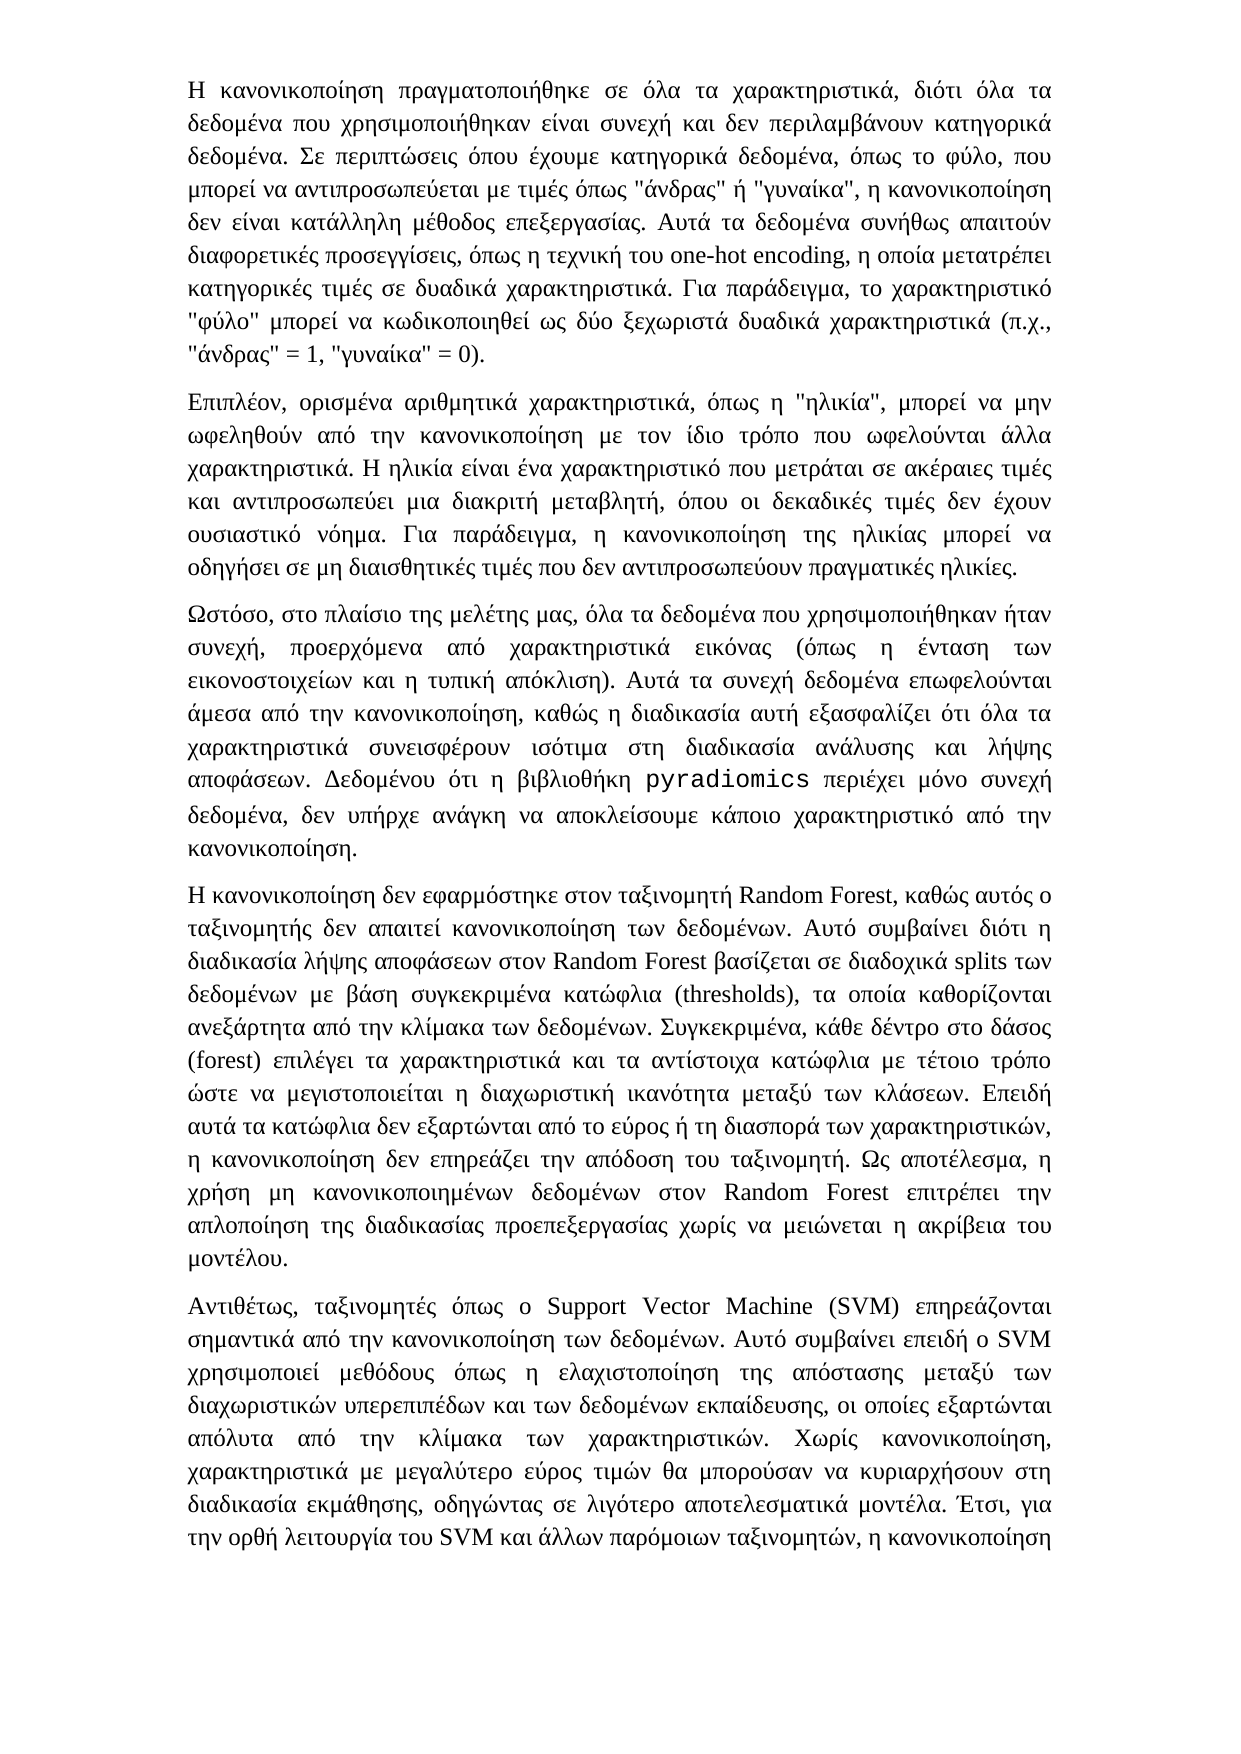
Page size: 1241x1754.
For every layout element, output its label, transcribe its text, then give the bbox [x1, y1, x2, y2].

text Ωστόσο, στο πλαίσιο της μελέτης μας, όλα τα δεδομένα που χρησιμοποιήθηκαν ήταν συνεχή, προερχόμενα από χαρακτηριστικά εικόνας (όπως η ένταση των εικονοστοιχείων και η τυπική απόκλιση). Αυτά τα συνεχή δεδομένα επωφελούνται άμεσα από την κανονικοποίηση, καθώς η διαδικασία αυτή εξασφαλίζει ότι όλα τα χαρακτηριστικά συνεισφέρουν ισότιμα στη διαδικασία ανάλυσης και λήψης αποφάσεων. Δεδομένου ότι η βιβλιοθήκη pyradiomics περιέχει μόνο συνεχή δεδομένα, δεν υπήρχε ανάγκη να αποκλείσουμε κάποιο χαρακτηριστικό από την κανονικοποίηση. [187, 599, 1053, 861]
text Επιπλέον, ορισμένα αριθμητικά χαρακτηριστικά, όπως η "ηλικία", μπορεί να μην ωφεληθούν από την κανονικοποίηση με τον ίδιο τρόπο που ωφελούνται άλλα χαρακτηριστικά. Η ηλικία είναι ένα χαρακτηριστικό που μετράται σε ακέραιες τιμές και αντιπροσωπεύει μια διακριτή μεταβλητή, όπου οι δεκαδικές τιμές δεν έχουν ουσιαστικό νόημα. Για παράδειγμα, η κανονικοποίηση της ηλικίας μπορεί να οδηγήσει σε μη διαισθητικές τιμές που δεν αντιπροσωπεύουν πραγματικές ηλικίες. [187, 387, 1053, 581]
text Αντιθέτως, ταξινομητές όπως ο Support Vector Machine (SVM) επηρεάζονται σημαντικά από την κανονικοποίηση των δεδομένων. Αυτό συμβαίνει επειδή ο SVM χρησιμοποιεί μεθόδους όπως η ελαχιστοποίηση της απόστασης μεταξύ των διαχωριστικών υπερεπιπέδων και των δεδομένων εκπαίδευσης, οι οποίες εξαρτώνται απόλυτα από την κλίμακα των χαρακτηριστικών. Χωρίς κανονικοποίηση, χαρακτηριστικά με μεγαλύτερο εύρος τιμών θα μπορούσαν να κυριαρχήσουν στη διαδικασία εκμάθησης, οδηγώντας σε λιγότερο αποτελεσματικά μοντέλα. Έτσι, για την ορθή λειτουργία του SVM και άλλων παρόμοιων ταξινομητών, η κανονικοποίηση [187, 1291, 1053, 1551]
text Η κανονικοποίηση πραγματοποιήθηκε σε όλα τα χαρακτηριστικά, διότι όλα τα δεδομένα που χρησιμοποιήθηκαν είναι συνεχή και δεν περιλαμβάνουν κατηγορικά δεδομένα. Σε περιπτώσεις όπου έχουμε κατηγορικά δεδομένα, όπως το φύλο, που μπορεί να αντιπροσωπεύεται με τιμές όπως "άνδρας" ή "γυναίκα", η κανονικοποίηση δεν είναι κατάλληλη μέθοδος επεξεργασίας. Αυτά τα δεδομένα συνήθως απαιτούν διαφορετικές προσεγγίσεις, όπως η τεχνική του one-hot encoding, η οποία μετατρέπει κατηγορικές τιμές σε δυαδικά χαρακτηριστικά. Για παράδειγμα, το χαρακτηριστικό "φύλο" μπορεί να κωδικοποιηθεί ως δύο ξεχωριστά δυαδικά χαρακτηριστικά (π.χ., "άνδρας" = 1, "γυναίκα" = 0). [187, 75, 1053, 368]
text Η κανονικοποίηση δεν εφαρμόστηκε στον ταξινομητή Random Forest, καθώς αυτός ο ταξινομητής δεν απαιτεί κανονικοποίηση των δεδομένων. Αυτό συμβαίνει διότι η διαδικασία λήψης αποφάσεων στον Random Forest βασίζεται σε διαδοχικά splits των δεδομένων με βάση συγκεκριμένα κατώφλια (thresholds), τα οποία καθορίζονται ανεξάρτητα από την κλίμακα των δεδομένων. Συγκεκριμένα, κάθε δέντρο στο δάσος (forest) επιλέγει τα χαρακτηριστικά και τα αντίστοιχα κατώφλια με τέτοιο τρόπο ώστε να μεγιστοποιείται η διαχωριστική ικανότητα μεταξύ των κλάσεων. Επειδή αυτά τα κατώφλια δεν εξαρτώνται από το εύρος ή τη διασπορά των χαρακτηριστικών, η κανονικοποίηση δεν επηρεάζει την απόδοση του ταξινομητή. Ως αποτέλεσμα, η χρήση μη κανονικοποιημένων δεδομένων στον Random Forest επιτρέπει την απλοποίηση της διαδικασίας προεπεξεργασίας χωρίς να μειώνεται η ακρίβεια του μοντέλου. [187, 880, 1053, 1272]
